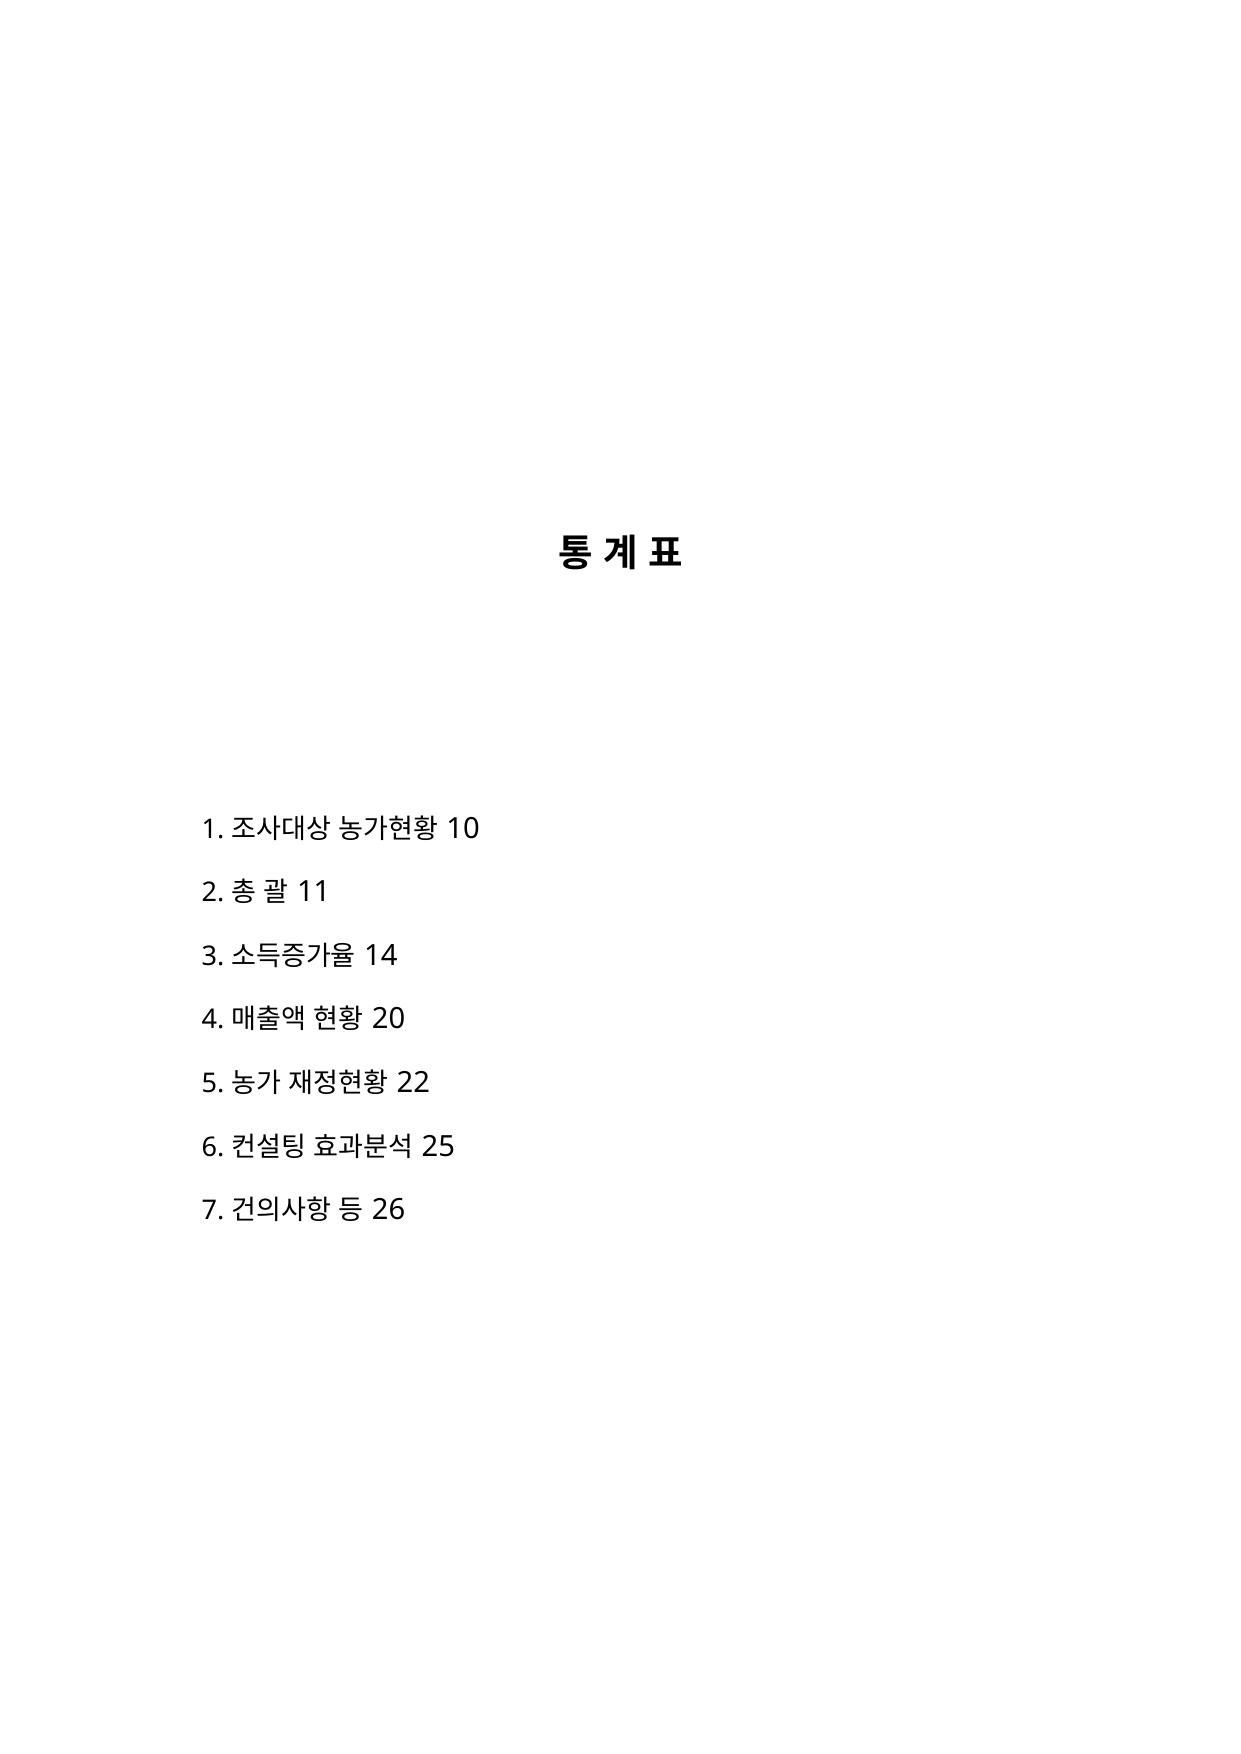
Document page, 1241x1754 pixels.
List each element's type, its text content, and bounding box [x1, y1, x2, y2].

text 3. 소득증가율 14 [201, 932, 1039, 974]
text 4. 매출액 현황 20 [201, 995, 1039, 1037]
text 2. 총 괄 11 [201, 868, 1039, 910]
text 7. 건의사항 등 26 [201, 1186, 1039, 1228]
text 6. 컨설팅 효과분석 25 [201, 1122, 1039, 1164]
text 5. 농가 재정현황 22 [201, 1059, 1039, 1101]
text 1. 조사대상 농가현황 10 [201, 804, 1039, 847]
text 통 계 표 [118, 523, 1122, 577]
